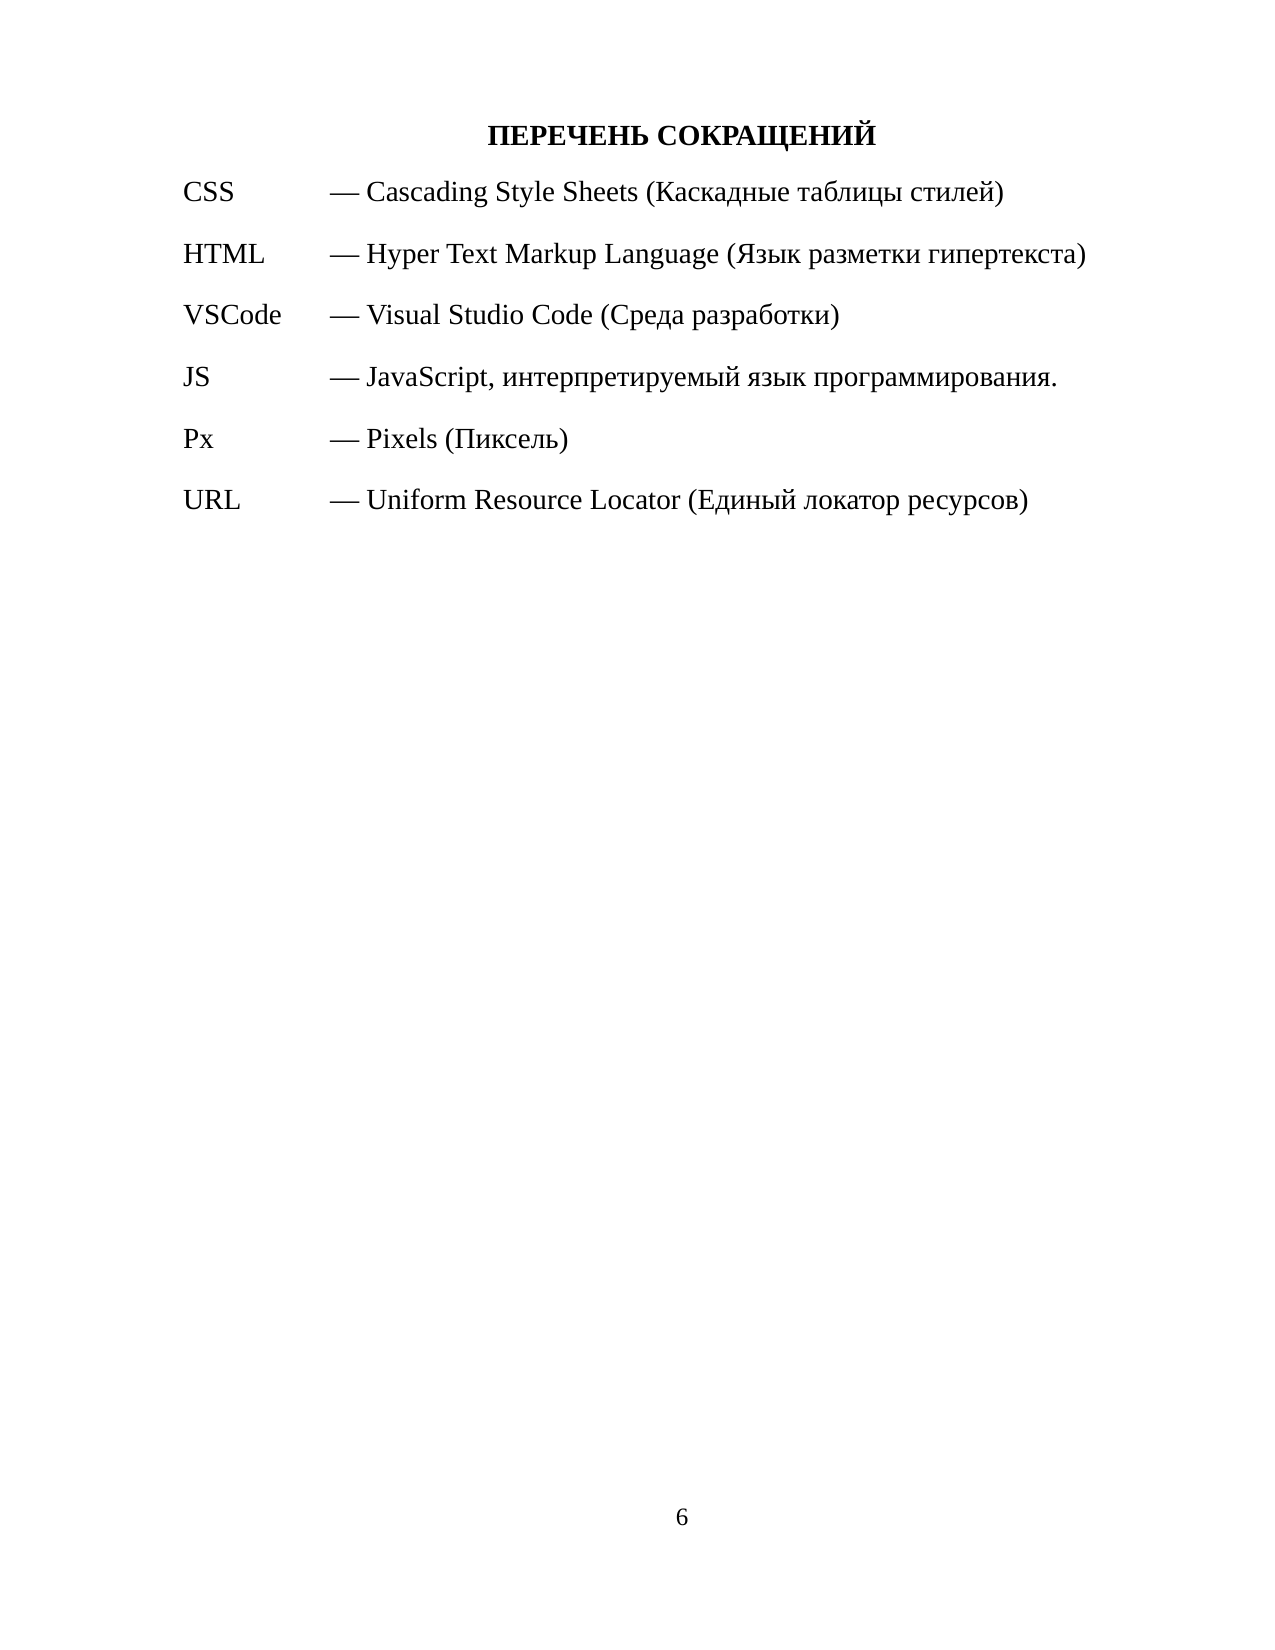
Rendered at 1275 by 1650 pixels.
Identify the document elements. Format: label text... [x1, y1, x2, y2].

table_cell VSCode [177, 292, 324, 353]
table_cell HTML [177, 230, 324, 292]
table_cell — JavaScript, интерпретируемый язык программирования. [324, 354, 1186, 415]
table_cell — Uniform Resource Locator (Единый локатор ресурсов) [324, 477, 1186, 538]
table_cell JS [177, 354, 324, 415]
text ПЕРЕЧЕНЬ СОКРАЩЕНИЙ [177, 118, 1186, 152]
table_cell — Pixels (Пиксель) [324, 415, 1186, 477]
table_header — Cascading Style Sheets (Каскадные таблицы стилей) [324, 169, 1186, 230]
table_cell URL [177, 477, 324, 538]
table_cell — Hyper Text Markup Language (Язык разметки гипертекста) [324, 230, 1186, 292]
table_cell Px [177, 415, 324, 477]
table_cell — Visual Studio Code (Среда разработки) [324, 292, 1186, 353]
table_header CSS [177, 169, 324, 230]
